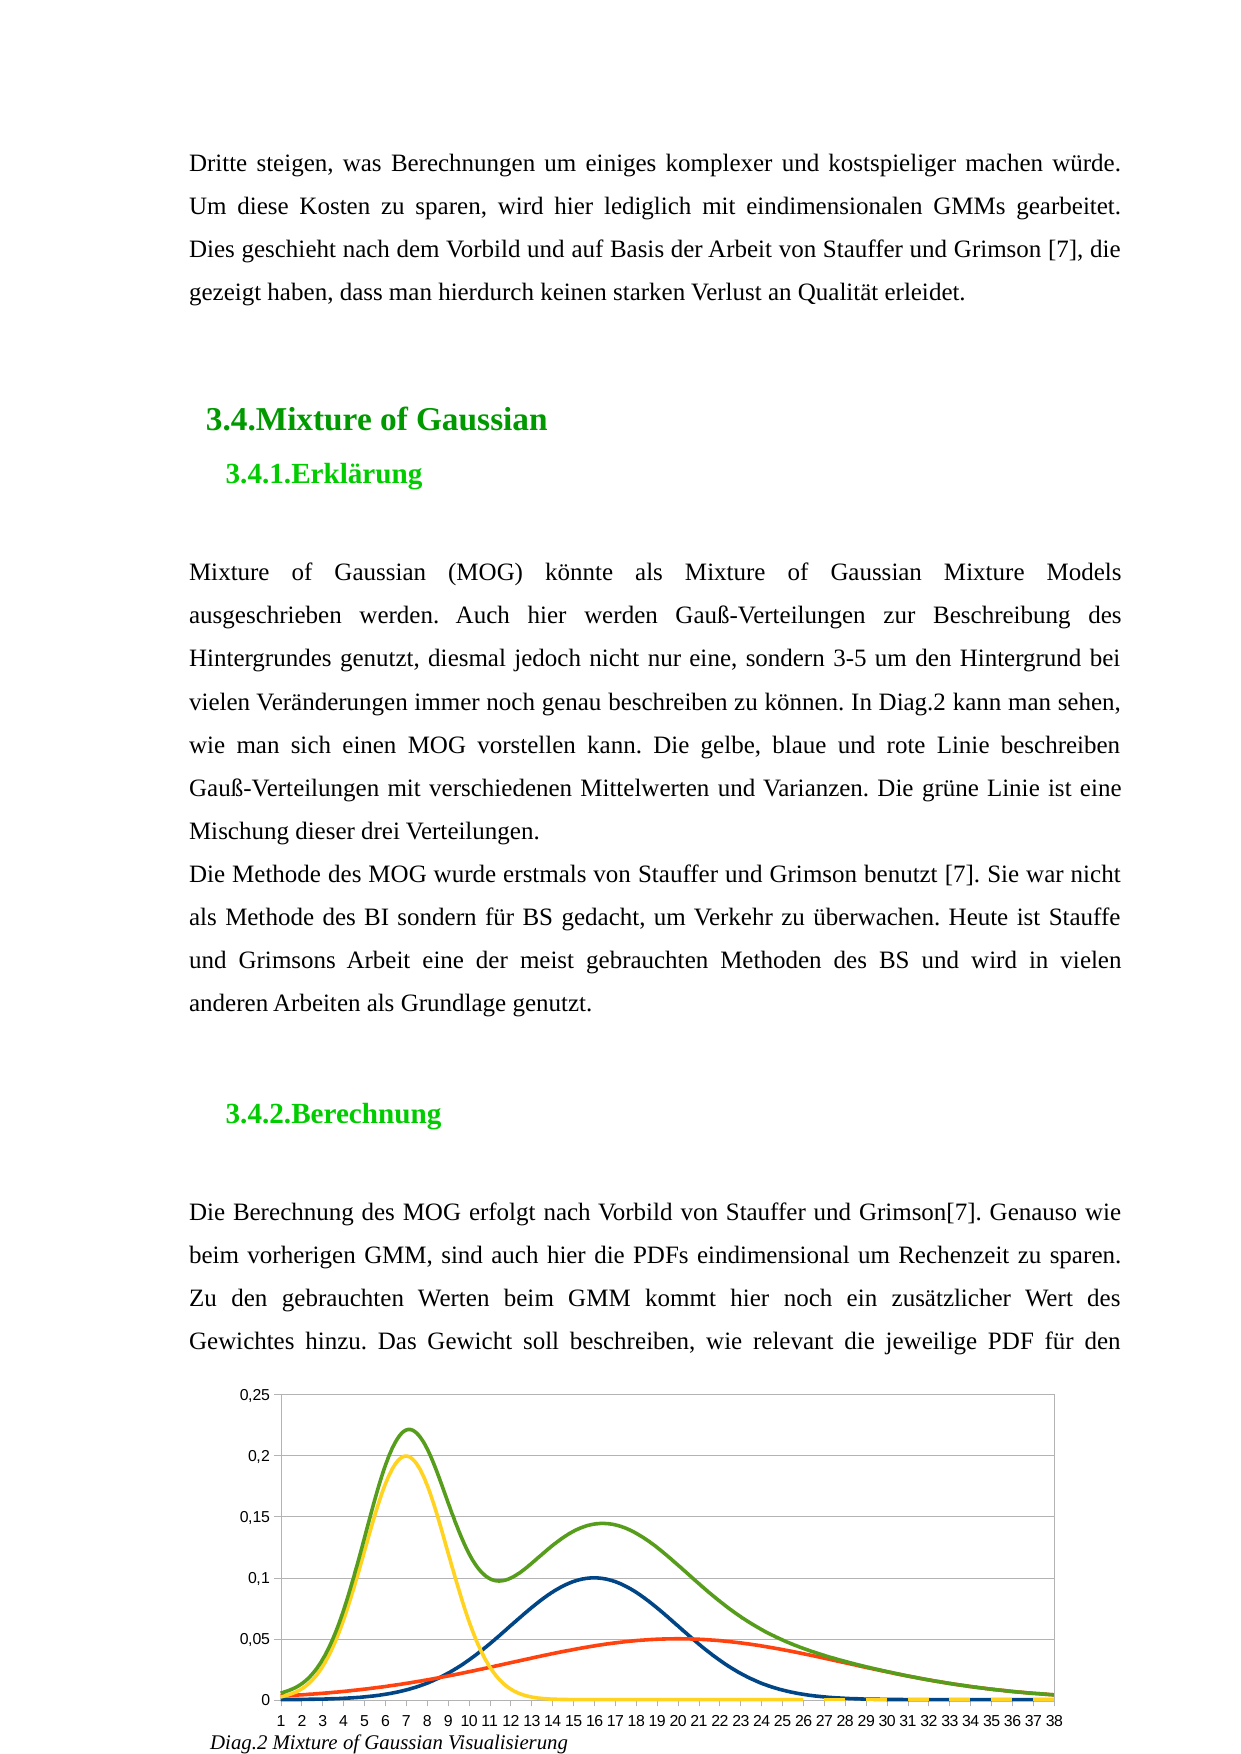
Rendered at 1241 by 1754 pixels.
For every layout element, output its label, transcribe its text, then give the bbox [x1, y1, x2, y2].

text 3.4.2.Berechnung [189, 1096, 1122, 1130]
text 3.4.1.Erklärung [189, 457, 1122, 490]
text Diag.2 Mixture of Gaussian Visualisierung [210, 1385, 1104, 1754]
text Dritte steigen, was Berechnungen um einiges komplexer und kostspieliger machen würde. Um diese Kosten zu sparen, wird hier lediglich mit eindimensionalen GMMs gearbeitet. Dies geschieht nach dem Vorbild und auf Basis der Arbeit von Stauffer und Grimson [7], die gezeigt haben, dass man hierdurch keinen starken Verlust an Qualität erleidet. [189, 148, 1122, 306]
text Die Methode des MOG wurde erstmals von Stauffer und Grimson benutzt [7]. Sie war nicht als Methode des BI sondern für BS gedacht, um Verkehr zu überwachen. Heute ist Stauffe und Grimsons Arbeit eine der meist gebrauchten Methoden des BS und wird in vielen anderen Arbeiten als Grundlage genutzt. [189, 859, 1122, 1017]
text [210, 1372, 1104, 1385]
text Mixture of Gaussian (MOG) könnte als Mixture of Gaussian Mixture Models ausgeschrieben werden. Auch hier werden Gauß-Verteilungen zur Beschreibung des Hintergrundes genutzt, diesmal jedoch nicht nur eine, sondern 3-5 um den Hintergrund bei vielen Veränderungen immer noch genau beschreiben zu können. In Diag.2 kann man sehen, wie man sich einen MOG vorstellen kann. Die gelbe, blaue und rote Linie beschreiben Gauß-Verteilungen mit verschiedenen Mittelwerten und Varianzen. Die grüne Linie ist eine Mischung dieser drei Verteilungen. [189, 557, 1122, 845]
text 3.4.Mixture of Gaussian [189, 399, 1122, 437]
text Die Berechnung des MOG erfolgt nach Vorbild von Stauffer und Grimson[7]. Genauso wie beim vorherigen GMM, sind auch hier die PDFs eindimensional um Rechenzeit zu sparen. Zu den gebrauchten Werten beim GMM kommt hier noch ein zusätzlicher Wert des Gewichtes hinzu. Das Gewicht soll beschreiben, wie relevant die jeweilige PDF für den [189, 1197, 1122, 1355]
